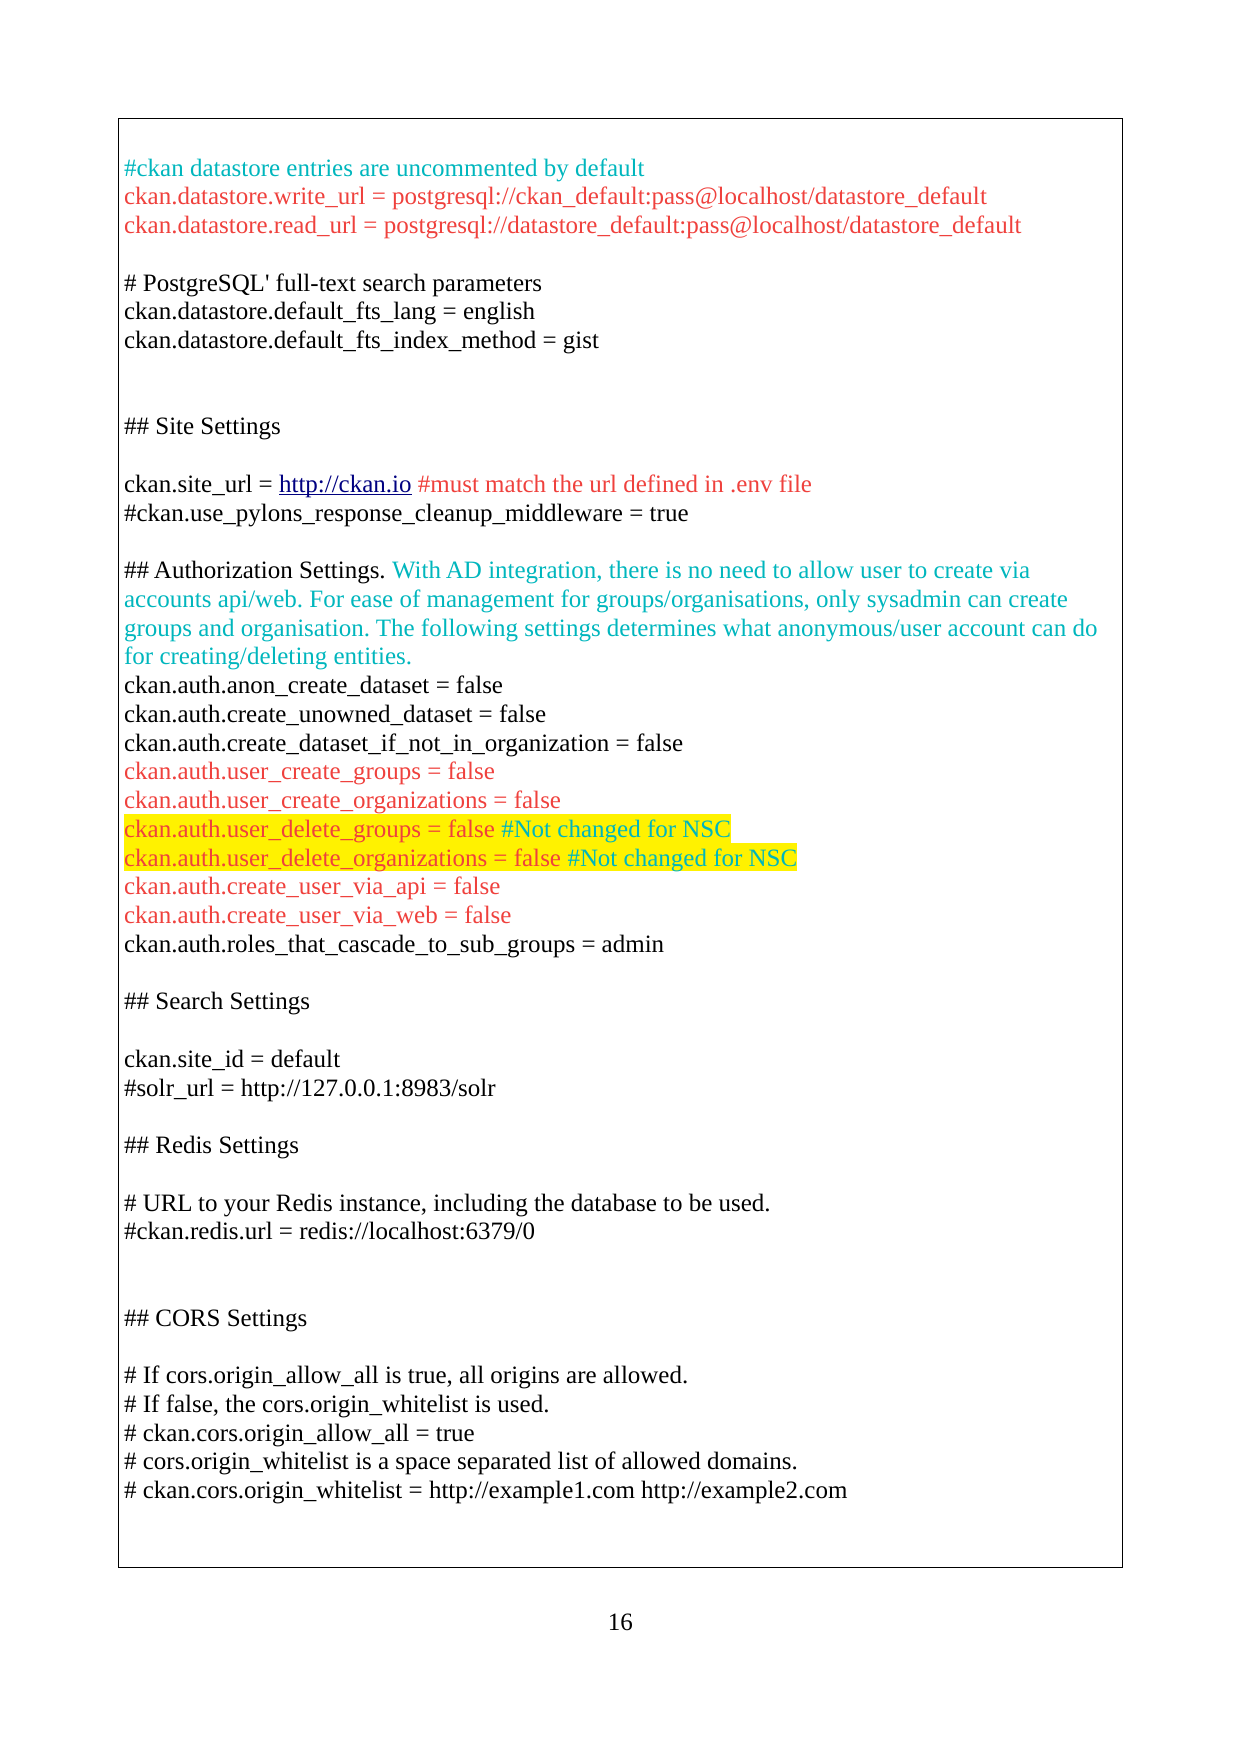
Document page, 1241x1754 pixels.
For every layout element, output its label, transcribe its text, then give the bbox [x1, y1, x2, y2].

table_header #ckan datastore entries are uncommented by default ckan.datastore.write_url = postgresql://ckan_default:pass@localhost/datastore_default ckan.datastore.read_url = postgresql://datastore_default:pass@localhost/datastore_default # PostgreSQL' full-text search parameters ckan.datastore.default_fts_lang = english ckan.datastore.default_fts_index_method = gist ## Site Settings ckan.site_url = http://ckan.io #must match the url defined in .env file #ckan.use_pylons_response_cleanup_middleware = true ## Authorization Settings. With AD integration, there is no need to allow user to create via accounts api/web. For ease of management for groups/organisations, only sysadmin can create groups and organisation. The following settings determines what anonymous/user account can do for creating/deleting entities. ckan.auth.anon_create_dataset = false ckan.auth.create_unowned_dataset = false ckan.auth.create_dataset_if_not_in_organization = false ckan.auth.user_create_groups = false ckan.auth.user_create_organizations = false ckan.auth.user_delete_groups = false #Not changed for NSC ckan.auth.user_delete_organizations = false #Not changed for NSC ckan.auth.create_user_via_api = false ckan.auth.create_user_via_web = false ckan.auth.roles_that_cascade_to_sub_groups = admin ## Search Settings ckan.site_id = default #solr_url = http://127.0.0.1:8983/solr ## Redis Settings # URL to your Redis instance, including the database to be used. #ckan.redis.url = redis://localhost:6379/0 ## CORS Settings # If cors.origin_allow_all is true, all origins are allowed. # If false, the cors.origin_whitelist is used. # ckan.cors.origin_allow_all = true # cors.origin_whitelist is a space separated list of allowed domains. # ckan.cors.origin_whitelist = http://example1.com http://example2.com [119, 119, 1122, 1567]
